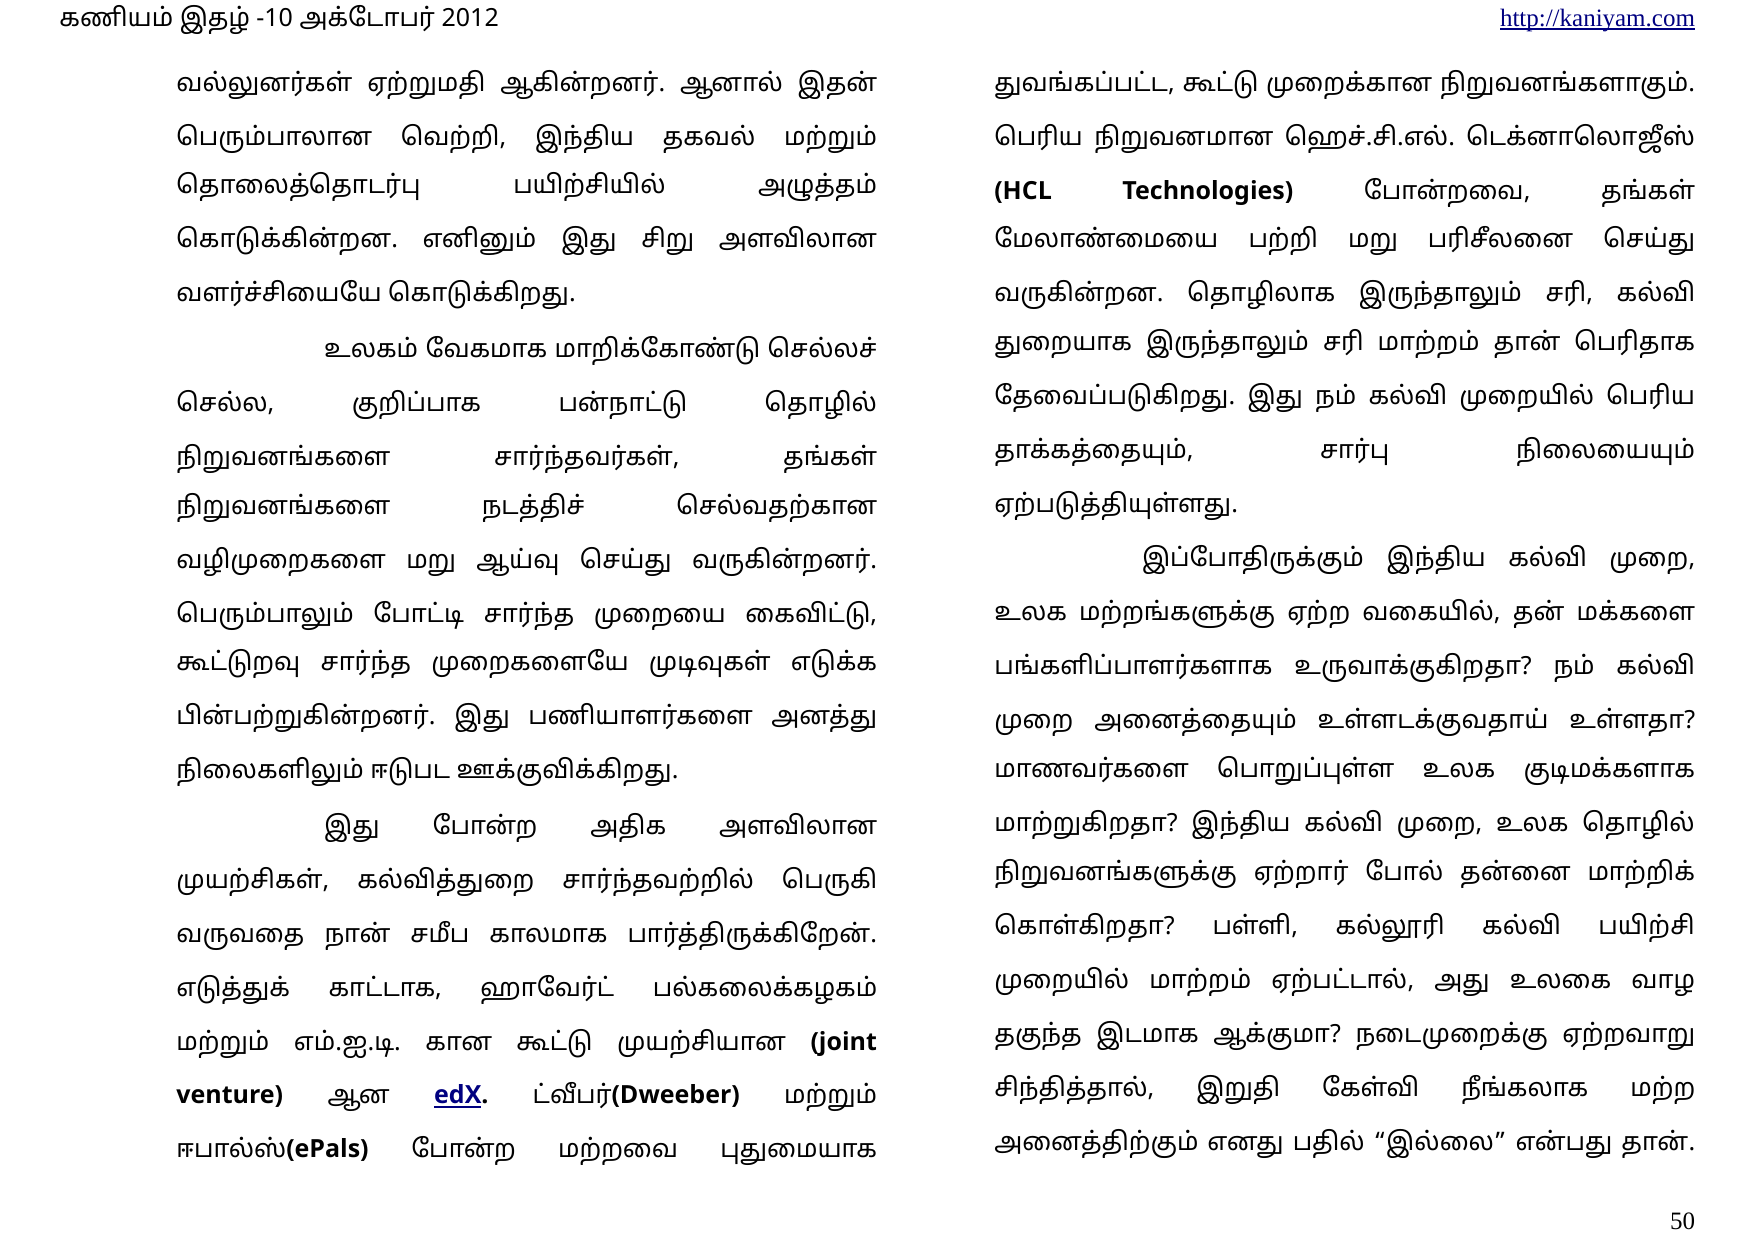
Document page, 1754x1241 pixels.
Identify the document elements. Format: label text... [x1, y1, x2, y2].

text இது போன்ற அதிக அளவிலான முயற்சிகள், கல்வித்துறை சார்ந்தவற்றில் பெருகி வருவதை நான் சமீப காலமாக பார்த்திருக்கிறேன். எடுத்துக் காட்டாக, ஹாவேர்ட் பல்கலைக்கழகம் மற்றும் எம்.ஐ.டி. கான கூட்டு முயற்சியான (joint venture) ஆன edX. ட்வீபர்(Dweeber) மற்றும் ஈபால்ஸ்(ePals) போன்ற மற்றவை புதுமையாக [176, 807, 877, 1168]
text இப்போதிருக்கும் இந்திய கல்வி முறை, உலக மற்றங்களுக்கு ஏற்ற வகையில், தன் மக்களை பங்களிப்பாளர்களாக உருவாக்குகிறதா? நம் கல்வி முறை அனைத்தையும் உள்ளடக்குவதாய் உள்ளதா? மாணவர்களை பொறுப்புள்ள உலக குடிமக்களாக மாற்றுகிறதா? இந்திய கல்வி முறை, உலக தொழில் நிறுவனங்களுக்கு ஏற்றார் போல் தன்னை மாற்றிக் கொள்கிறதா? பள்ளி, கல்லூரி கல்வி பயிற்சி முறையில் மாற்றம் ஏற்பட்டால், அது உலகை வாழ தகுந்த இடமாக ஆக்குமா? நடைமுறைக்கு ஏற்றவாறு சிந்தித்தால், இறுதி கேள்வி நீங்கலாக மற்ற அனைத்திற்கும் எனது பதில் “இல்லை” என்பது தான். [994, 540, 1695, 1160]
text வல்லுனர்கள் ஏற்றுமதி ஆகின்றனர். ஆனால் இதன் பெரும்பாலான வெற்றி, இந்திய தகவல் மற்றும் தொலைத்தொடர்பு பயிற்சியில் அழுத்தம் கொடுக்கின்றன. எனினும் இது சிறு அளவிலான வளர்ச்சியையே கொடுக்கிறது. [176, 64, 877, 312]
text உலகம் வேகமாக மாறிக்கோண்டு செல்லச் செல்ல, குறிப்பாக பன்நாட்டு தொழில் நிறுவனங்களை சார்ந்தவர்கள், தங்கள் நிறுவனங்களை நடத்திச் செல்வதற்கான வழிமுறைகளை மறு ஆய்வு செய்து வருகின்றனர். பெரும்பாலும் போட்டி சார்ந்த முறையை கைவிட்டு, கூட்டுறவு சார்ந்த முறைகளையே முடிவுகள் எடுக்க பின்பற்றுகின்றனர். இது பணியாளர்களை அனத்து நிலைகளிலும் ஈடுபட ஊக்குவிக்கிறது. [176, 331, 877, 789]
text துவங்கப்பட்ட, கூட்டு முறைக்கான நிறுவனங்களாகும். பெரிய நிறுவனமான ஹெச்.சி.எல். டெக்னாலொஜீஸ் (HCL Technologies) போன்றவை, தங்கள் மேலாண்மையை பற்றி மறு பரிசீலனை செய்து வருகின்றன. தொழிலாக இருந்தாலும் சரி, கல்வி துறையாக இருந்தாலும் சரி மாற்றம் தான் பெரிதாக தேவைப்படுகிறது. இது நம் கல்வி முறையில் பெரிய தாக்கத்தையும், சார்பு நிலையையும் ஏற்படுத்தியுள்ளது. [994, 64, 1695, 522]
